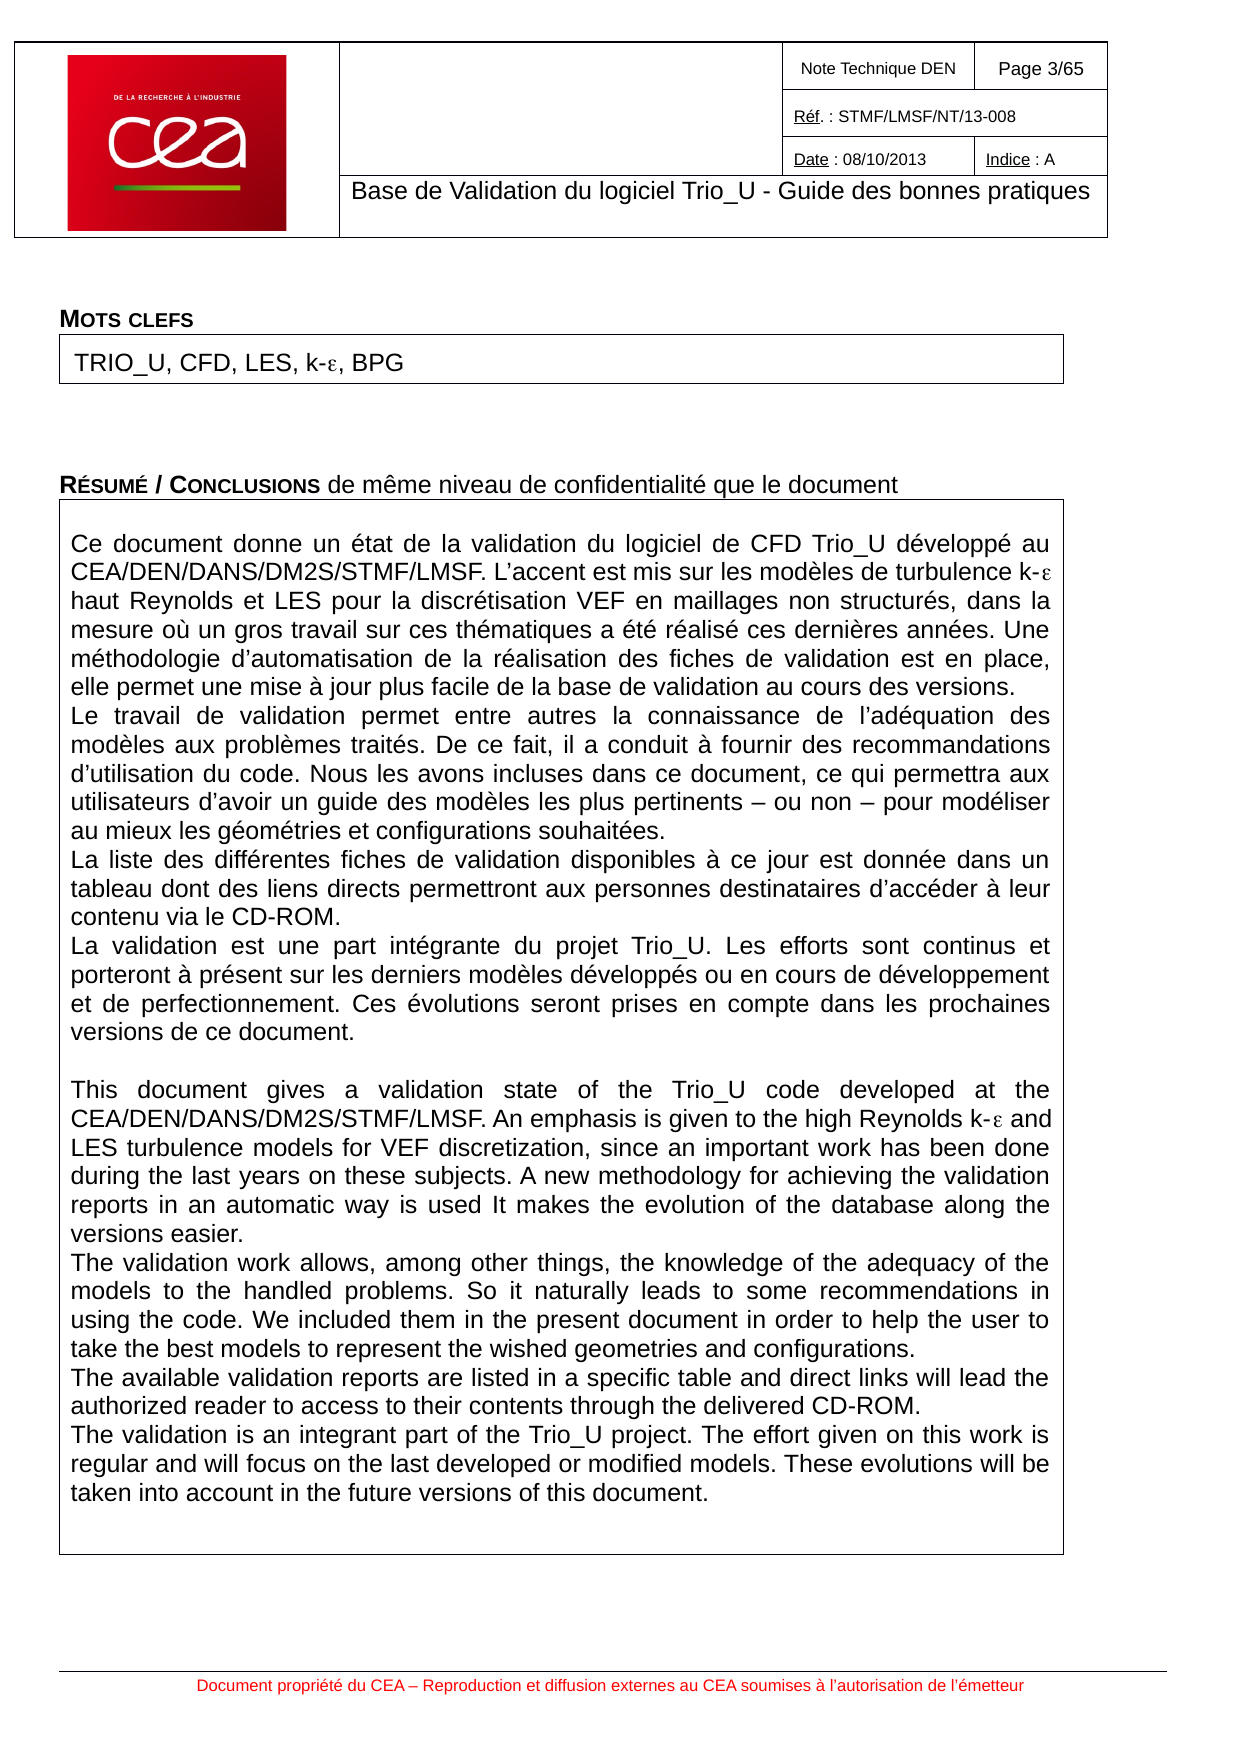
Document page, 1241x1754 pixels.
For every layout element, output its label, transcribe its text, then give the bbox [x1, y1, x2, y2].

text Résumé / Conclusions de même niveau de confidentialité que le document [59, 470, 1211, 499]
text Mots clefs [59, 296, 1211, 334]
picture [67, 55, 287, 231]
table_header TRIO_U, CFD, LES, k-, BPG [60, 335, 1063, 383]
table_header Ce document donne un état de la validation du logiciel de CFD Trio_U développé au CEA/DEN/DANS/DM2S/STMF/LMSF. L’accent est mis sur les modèles de turbulence k- haut Reynolds et LES pour la discrétisation VEF en maillages non structurés, dans la mesure où un gros travail sur ces thématiques a été réalisé ces dernières années. Une méthodologie d’automatisation de la réalisation des fiches de validation est en place, elle permet une mise à jour plus facile de la base de validation au cours des versions. Le travail de validation permet entre autres la connaissance de l’adéquation des modèles aux problèmes traités. De ce fait, il a conduit à fournir des recommandations d’utilisation du code. Nous les avons incluses dans ce document, ce qui permettra aux utilisateurs d’avoir un guide des modèles les plus pertinents – ou non – pour modéliser au mieux les géométries et configurations souhaitées. La liste des différentes fiches de validation disponibles à ce jour est donnée dans un tableau dont des liens directs permettront aux personnes destinataires d’accéder à leur contenu via le CD-ROM. La validation est une part intégrante du projet Trio_U. Les efforts sont continus et porteront à présent sur les derniers modèles développés ou en cours de développement et de perfectionnement. Ces évolutions seront prises en compte dans les prochaines versions de ce document. This document gives a validation state of the Trio_U code developed at the CEA/DEN/DANS/DM2S/STMF/LMSF. An emphasis is given to the high Reynolds k- and LES turbulence models for VEF discretization, since an important work has been done during the last years on these subjects. A new methodology for achieving the validation reports in an automatic way is used It makes the evolution of the database along the versions easier. The validation work allows, among other things, the knowledge of the adequacy of the models to the handled problems. So it naturally leads to some recommendations in using the code. We included them in the present document in order to help the user to take the best models to represent the wished geometries and configurations. The available validation reports are listed in a specific table and direct links will lead the authorized reader to access to their contents through the delivered CD-ROM. The validation is an integrant part of the Trio_U project. The effort given on this work is regular and will focus on the last developed or modified models. These evolutions will be taken into account in the future versions of this document. [60, 500, 1063, 1554]
